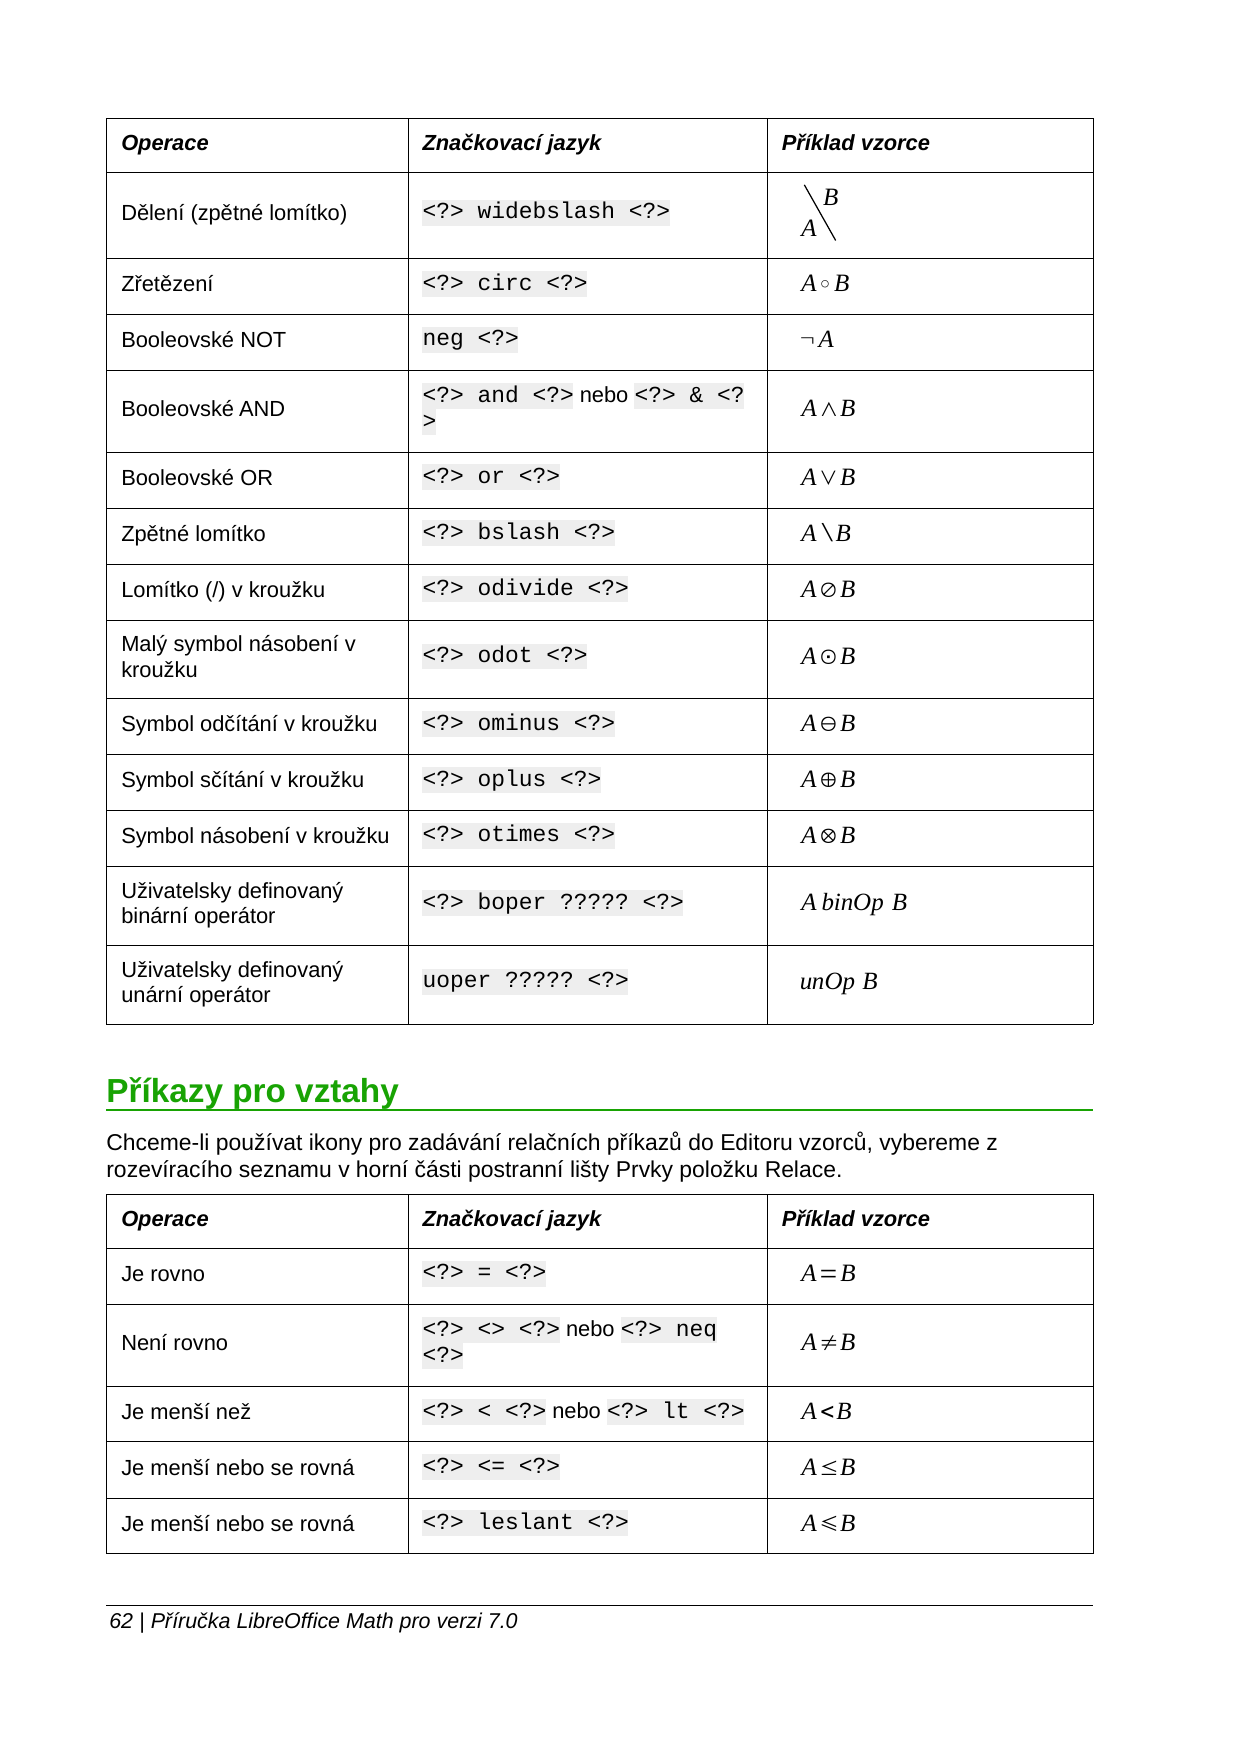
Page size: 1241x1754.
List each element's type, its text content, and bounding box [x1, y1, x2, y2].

table_cell Je menší nebo se rovná [107, 1499, 408, 1553]
table_cell <?> otimes <?> [409, 811, 767, 866]
table_cell <?> ominus <?> [409, 699, 767, 754]
table_cell <?> = <?> [409, 1249, 767, 1304]
table_cell Dělení (zpětné lomítko) [107, 173, 408, 258]
table_cell [768, 1442, 1093, 1497]
table_cell Není rovno [107, 1305, 408, 1386]
table_cell Uživatelsky definovaný unární operátor [107, 946, 408, 1023]
table_cell [768, 1499, 1093, 1553]
table_cell [768, 315, 1093, 370]
table_cell Symbol odčítání v kroužku [107, 699, 408, 754]
table_cell Symbol sčítání v kroužku [107, 755, 408, 810]
table_cell <?> oplus <?> [409, 755, 767, 810]
table_cell <?> bslash <?> [409, 509, 767, 563]
table_cell neg <?> [409, 315, 767, 370]
table_header Značkovací jazyk [409, 1195, 767, 1248]
table_cell [768, 173, 1093, 258]
table_cell <?> < <?> nebo <?> lt <?> [409, 1387, 767, 1441]
table_header Příklad vzorce [768, 1195, 1093, 1248]
table_cell <?> odot <?> [409, 621, 767, 698]
table_cell <?> <= <?> [409, 1442, 767, 1497]
table_cell Lomítko (/) v kroužku [107, 565, 408, 619]
table_cell [768, 811, 1093, 866]
table_cell Uživatelsky definovaný binární operátor [107, 867, 408, 945]
table_cell [768, 1249, 1093, 1304]
subtitle Příkazy pro vztahy [106, 1071, 1093, 1109]
table_cell Zpětné lomítko [107, 509, 408, 563]
table_header Příklad vzorce [768, 119, 1093, 172]
table_cell <?> odivide <?> [409, 565, 767, 619]
table_cell <?> boper ????? <?> [409, 867, 767, 945]
table_cell [768, 867, 1093, 945]
table_cell <?> or <?> [409, 453, 767, 508]
table_cell Booleovské OR [107, 453, 408, 508]
table_header Značkovací jazyk [409, 119, 767, 172]
table_cell [768, 259, 1093, 314]
table_cell Je rovno [107, 1249, 408, 1304]
table_cell Je menší než [107, 1387, 408, 1441]
table_cell Je menší nebo se rovná [107, 1442, 408, 1497]
table_cell [768, 1305, 1093, 1386]
table_cell Malý symbol násobení v kroužku [107, 621, 408, 698]
table_cell [768, 509, 1093, 563]
table_cell [768, 565, 1093, 619]
table_cell [768, 699, 1093, 754]
table_cell uoper ????? <?> [409, 946, 767, 1023]
table_cell <?> circ <?> [409, 259, 767, 314]
table_header Operace [107, 1195, 408, 1248]
table_cell Booleovské AND [107, 371, 408, 452]
table_cell Zřetězení [107, 259, 408, 314]
table_cell <?> and <?> nebo <?> & <?> [409, 371, 767, 452]
table_cell [768, 371, 1093, 452]
table_cell [768, 755, 1093, 810]
table_cell <?> <> <?> nebo <?> neq <?> [409, 1305, 767, 1386]
table_cell Symbol násobení v kroužku [107, 811, 408, 866]
table_cell [768, 1387, 1093, 1441]
table_cell [768, 453, 1093, 508]
table_cell <?> leslant <?> [409, 1499, 767, 1553]
table_cell [768, 946, 1093, 1023]
table_header Operace [107, 119, 408, 172]
table_cell <?> widebslash <?> [409, 173, 767, 258]
table_cell [768, 621, 1093, 698]
text Chceme-li používat ikony pro zadávání relačních příkazů do Editoru vzorců, vybereme z rozevíracího seznamu v horní části postranní lišty Prvky položku Relace. [106, 1129, 1093, 1182]
table_cell Booleovské NOT [107, 315, 408, 370]
